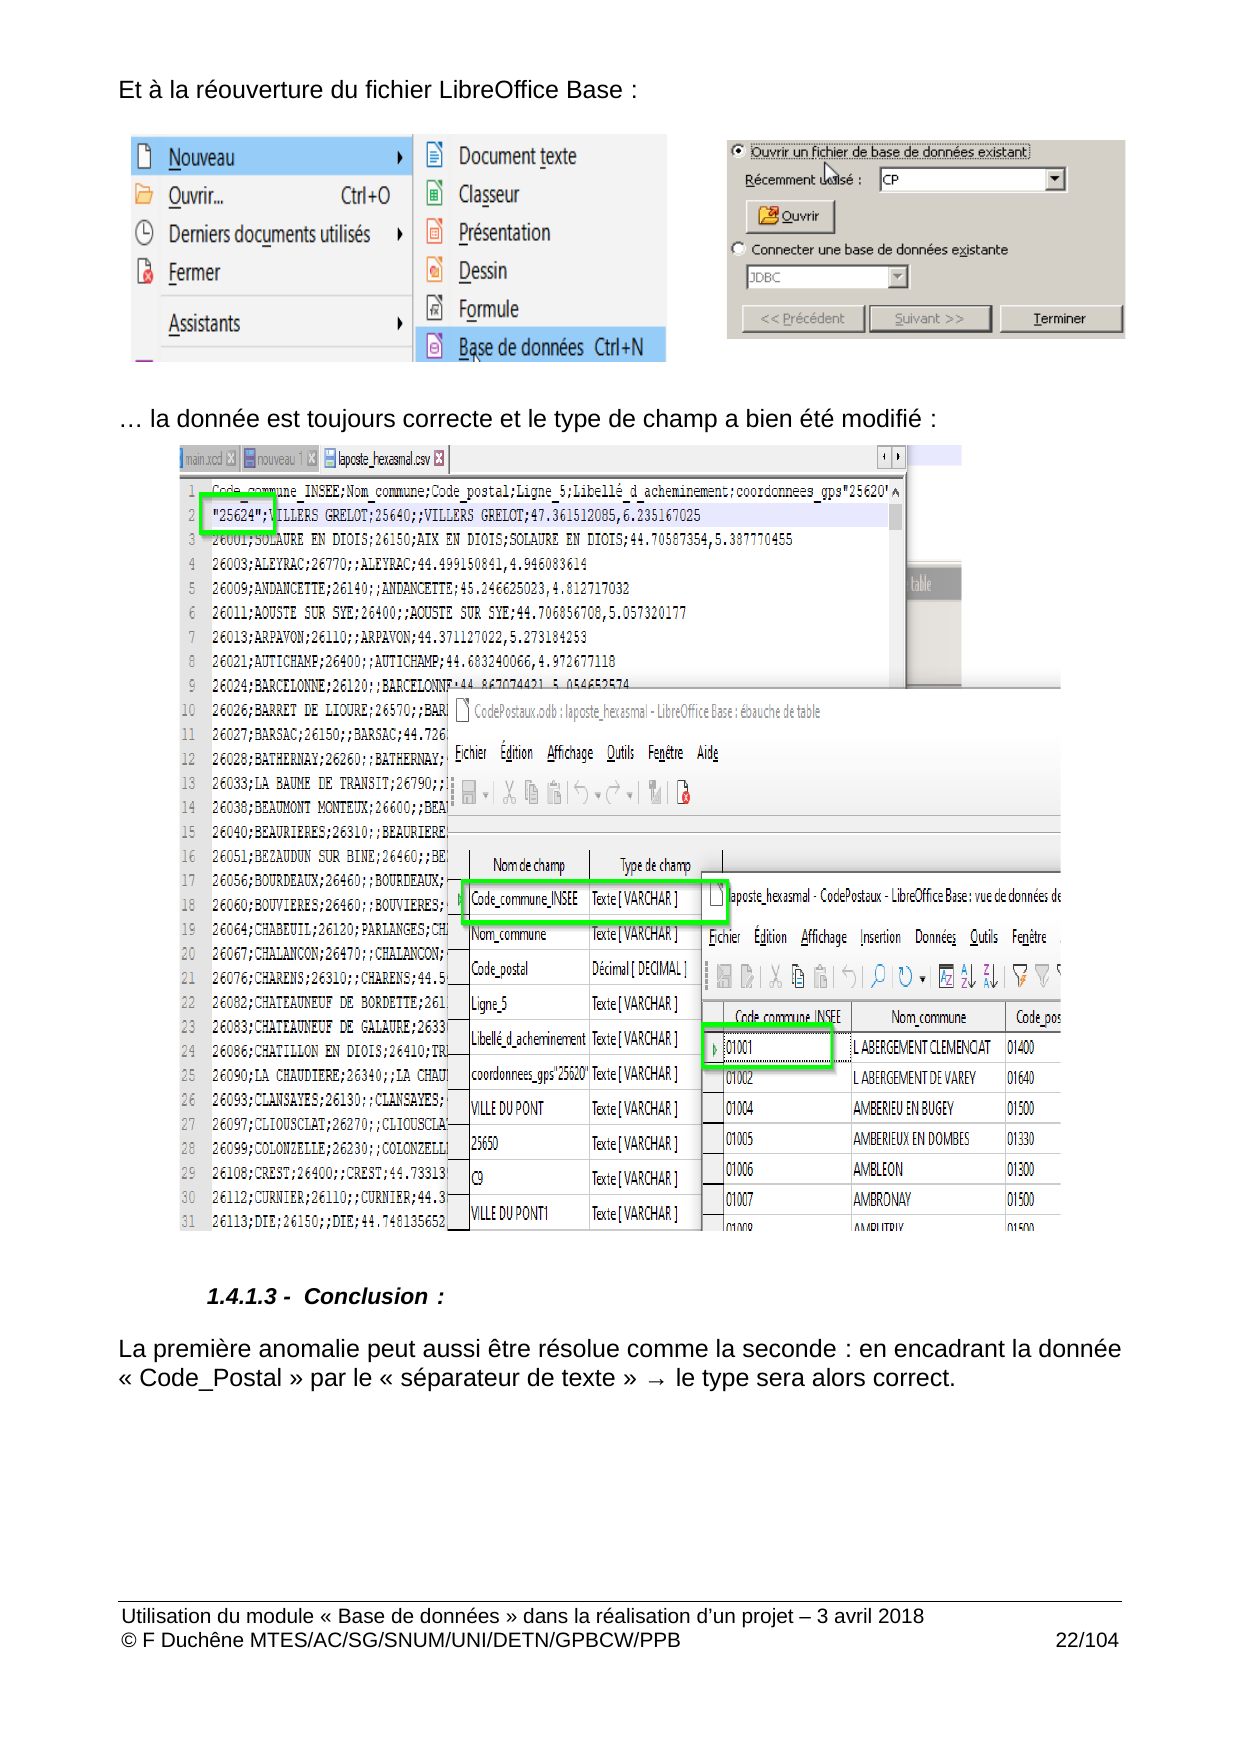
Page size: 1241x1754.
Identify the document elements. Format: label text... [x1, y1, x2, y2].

picture [131, 134, 668, 362]
text … la donnée est toujours correcte et le type de champ a bien été modifié : [118, 404, 1122, 432]
picture [179, 445, 1061, 1231]
subtitle Conclusion : [207, 1283, 1122, 1309]
picture [726, 140, 1126, 339]
text Et à la réouverture du fichier LibreOffice Base : [118, 75, 1122, 104]
text La première anomalie peut aussi être résolue comme la seconde : en encadrant la donnée « Code_Postal » par le « séparateur de texte » → le type sera alors correct. [118, 1334, 1122, 1392]
